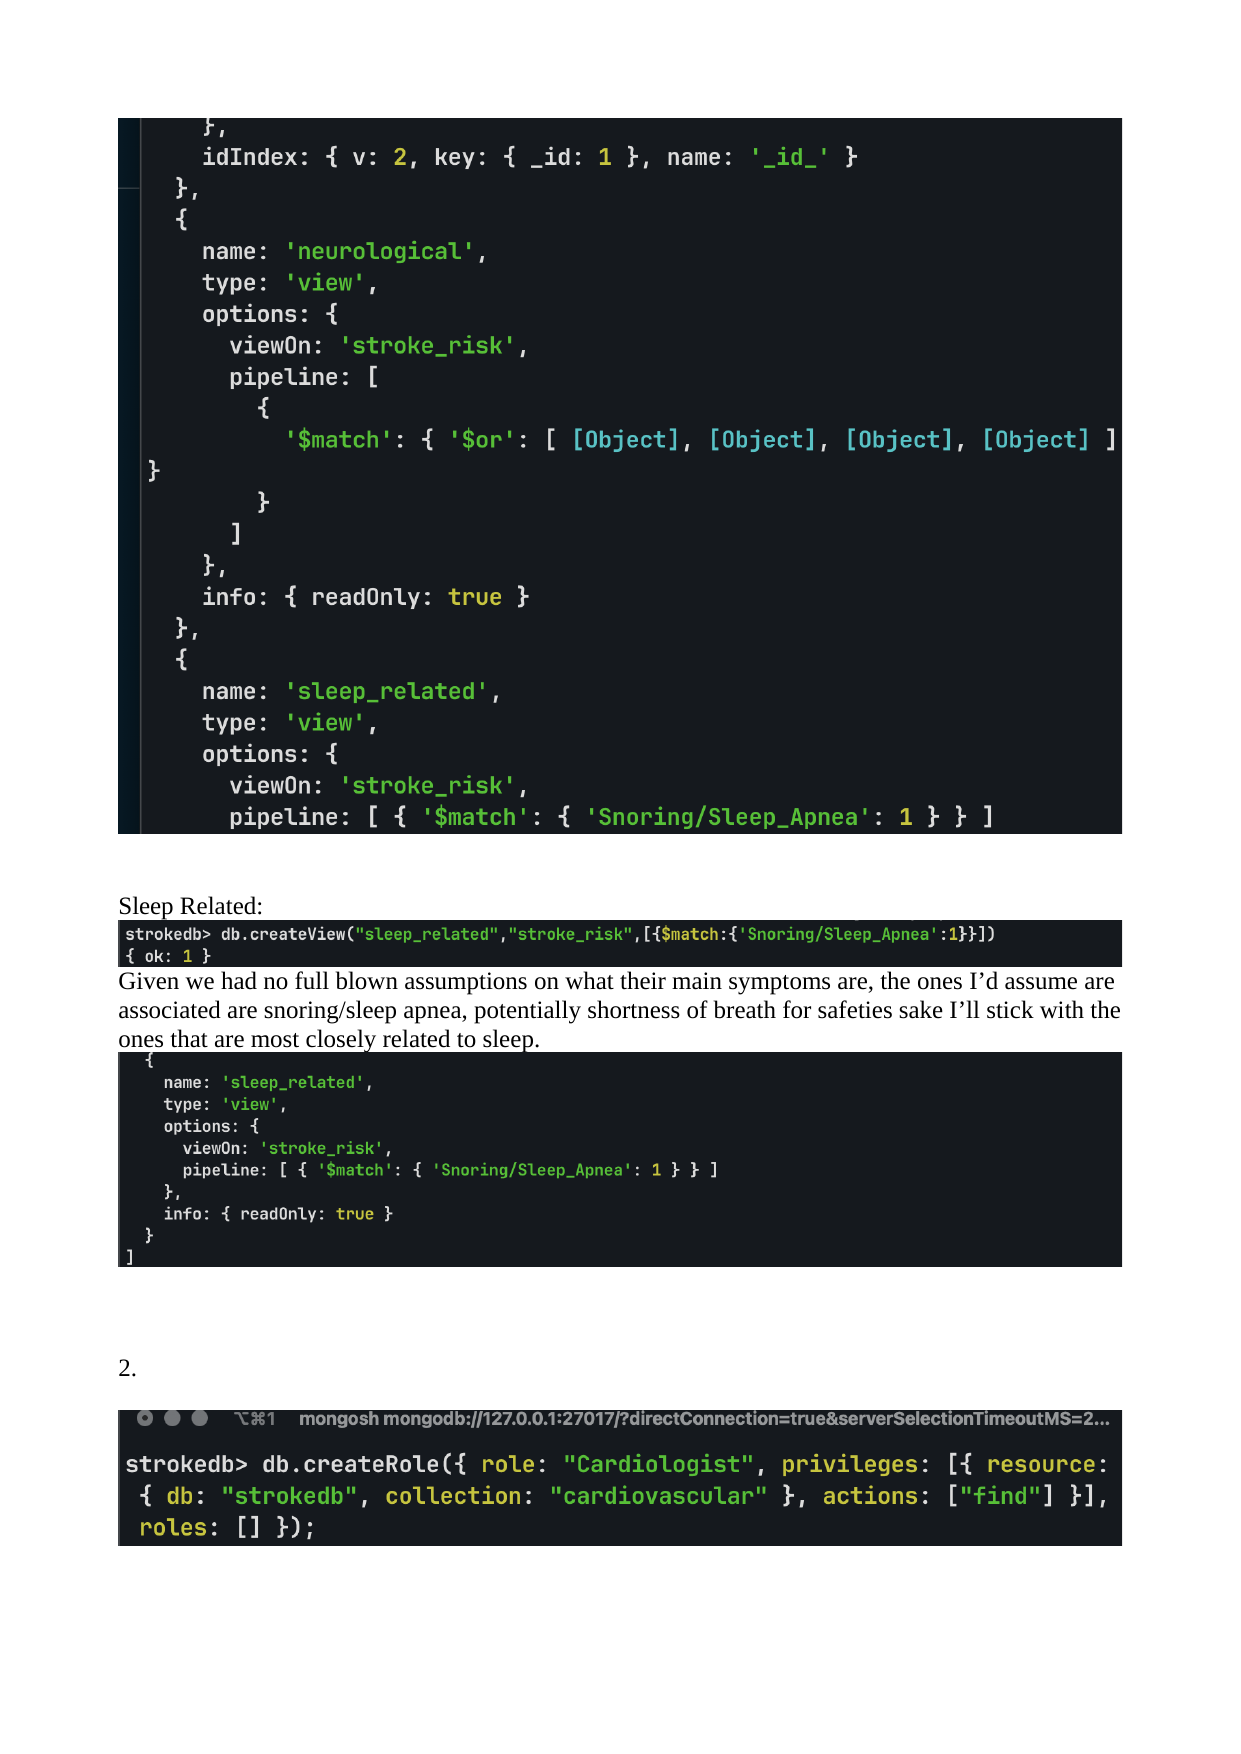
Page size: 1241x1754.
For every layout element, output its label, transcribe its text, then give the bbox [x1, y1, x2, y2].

picture [118, 1410, 1123, 1546]
text Given we had no full blown assumptions on what their main symptoms are, the ones I’d assume are associated are snoring/sleep apnea, potentially shortness of breath for safeties sake I’ll stick with the ones that are most closely related to sleep. [118, 967, 1122, 1052]
picture [118, 1052, 1123, 1267]
picture [118, 118, 1123, 834]
text Sleep Related: [118, 891, 1122, 920]
text 2. [118, 1353, 1122, 1382]
picture [118, 920, 1123, 967]
